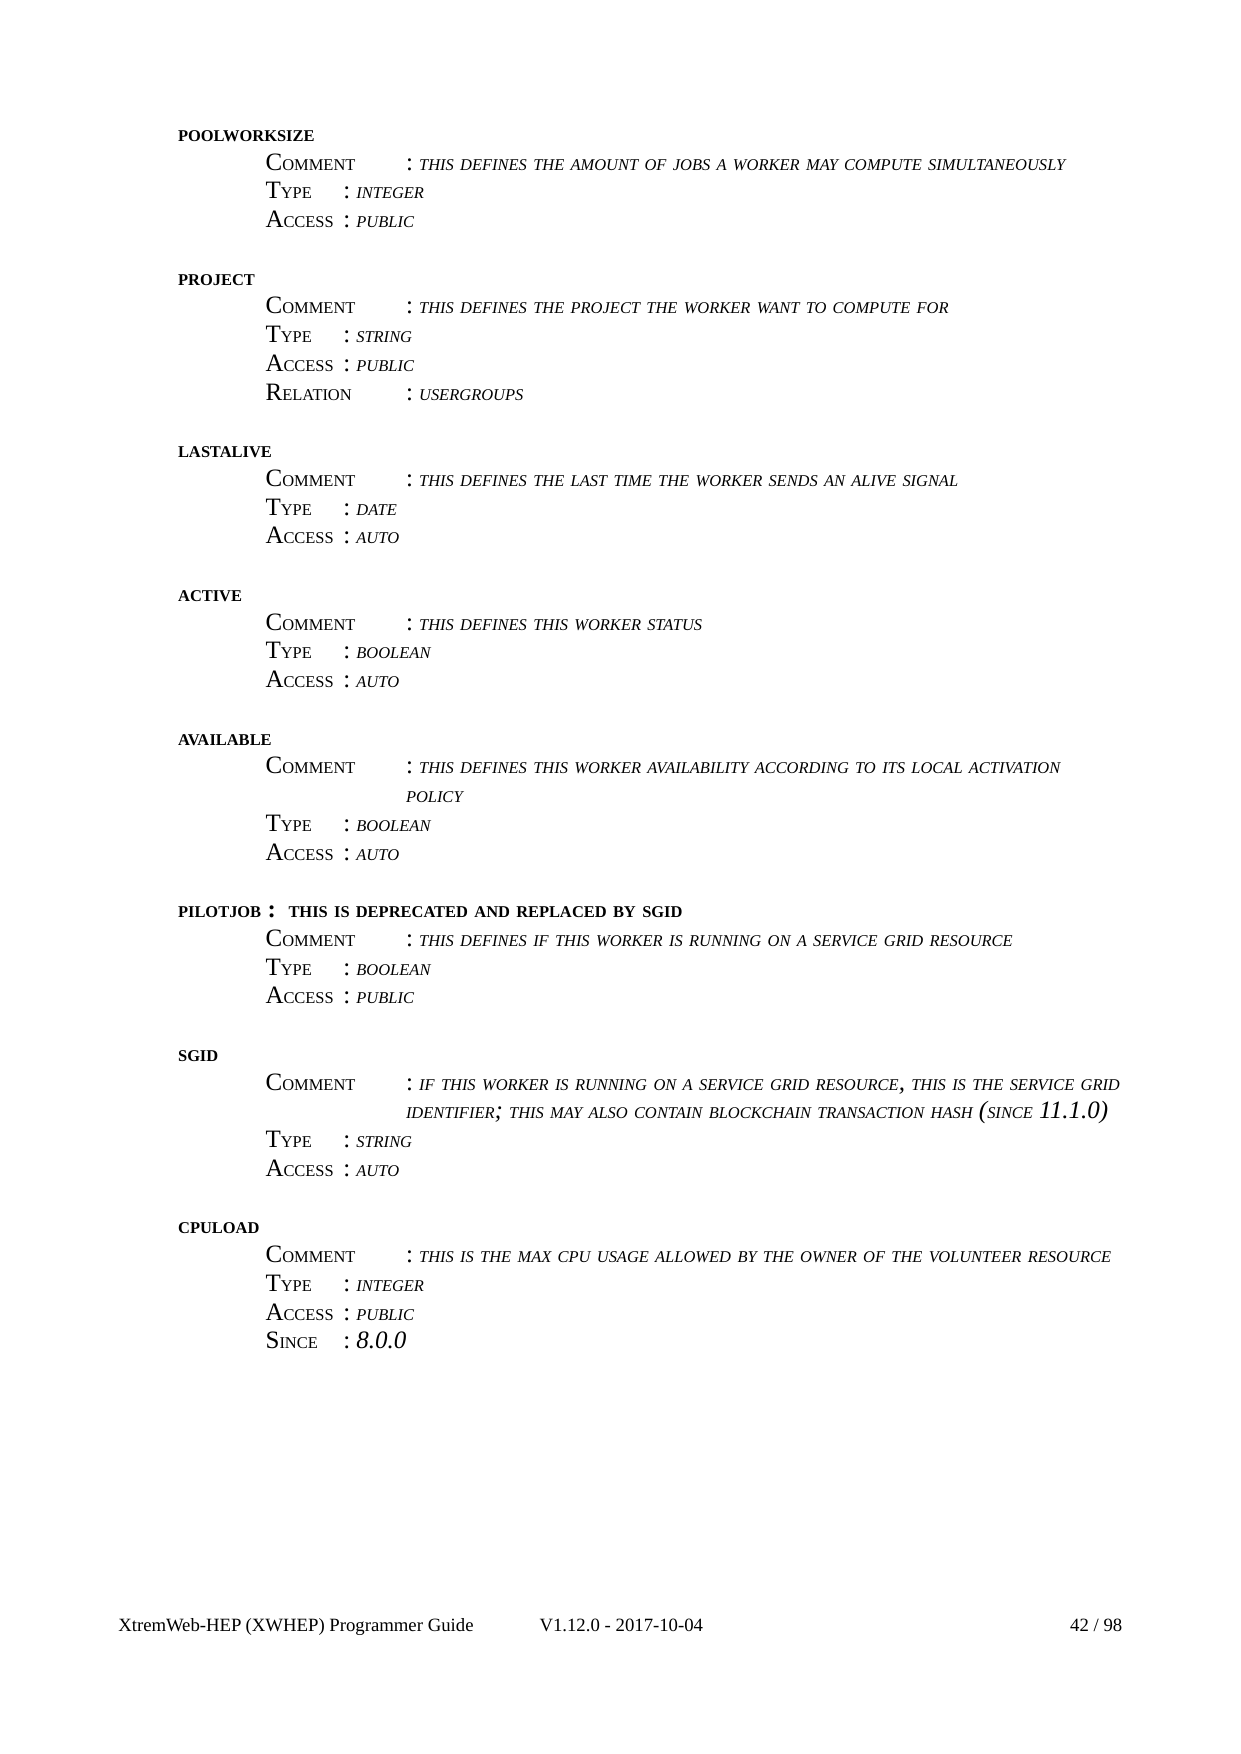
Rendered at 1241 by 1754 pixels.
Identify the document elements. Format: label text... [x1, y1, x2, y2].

text Comment : this defines the project the worker want to compute for [265, 291, 1122, 319]
text available [178, 722, 1122, 751]
text pilotjob : this is deprecated and replaced by sgid [178, 894, 1122, 923]
text Comment : this defines the amount of jobs a worker may compute simultaneously [265, 147, 1122, 176]
text lastalive [178, 434, 1122, 463]
text cpuload [178, 1211, 1122, 1239]
text poolworksize [178, 118, 1122, 147]
text active [178, 578, 1122, 607]
text Comment : this defines this worker availability according to its local activation policy [265, 751, 1122, 808]
text Access : public [265, 1297, 1122, 1326]
text sgid [178, 1038, 1122, 1067]
text Comment : if this worker is running on a service grid resource, this is the service grid identifier; this may also contain blockchain transaction hash (since 11.1.0) [265, 1067, 1122, 1124]
text Type : integer [265, 1268, 1122, 1297]
text Relation : usergroups [265, 377, 1122, 406]
text Access : auto [265, 664, 1122, 693]
text Access : auto [265, 837, 1122, 866]
text Type : integer [265, 176, 1122, 204]
text Access : public [265, 981, 1122, 1009]
text Comment : this defines this worker status [265, 607, 1122, 636]
text Comment : this defines the last time the worker sends an alive signal [265, 463, 1122, 492]
text Access : public [265, 348, 1122, 377]
text Type : boolean [265, 952, 1122, 981]
text Type : date [265, 492, 1122, 521]
text Comment : this is the max cpu usage allowed by the owner of the volunteer resource [265, 1239, 1122, 1268]
text Access : auto [265, 521, 1122, 549]
text Type : string [265, 1124, 1122, 1153]
text Type : boolean [265, 808, 1122, 837]
text Type : boolean [265, 636, 1122, 664]
text project [178, 262, 1122, 291]
text Since : 8.0.0 [265, 1326, 1122, 1354]
text Access : public [265, 204, 1122, 233]
text Comment : this defines if this worker is running on a service grid resource [265, 923, 1122, 952]
text Type : string [265, 319, 1122, 348]
text Access : auto [265, 1153, 1122, 1182]
